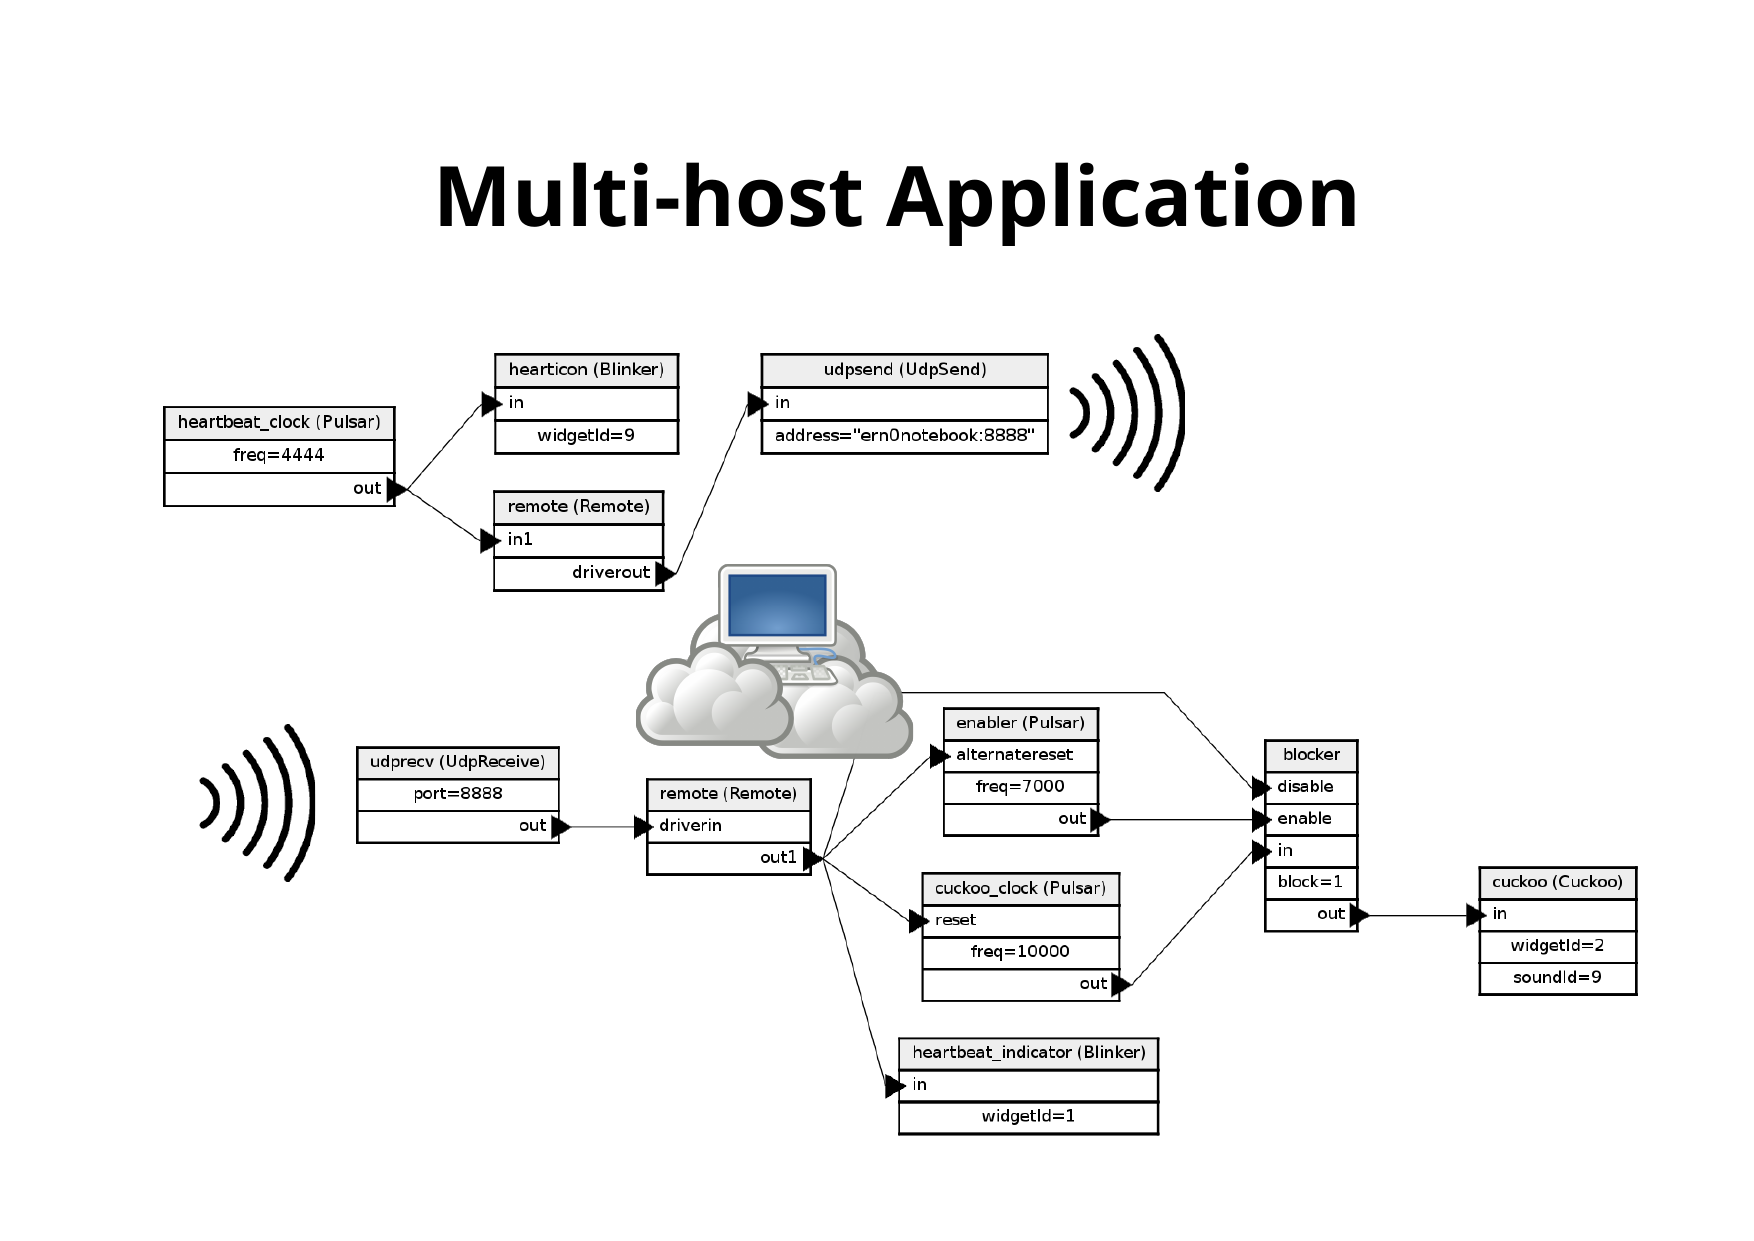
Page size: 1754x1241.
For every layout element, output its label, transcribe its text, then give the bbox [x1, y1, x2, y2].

picture [150, 327, 1648, 1144]
picture [188, 717, 316, 888]
text Multi-host Application [96, 137, 1699, 251]
